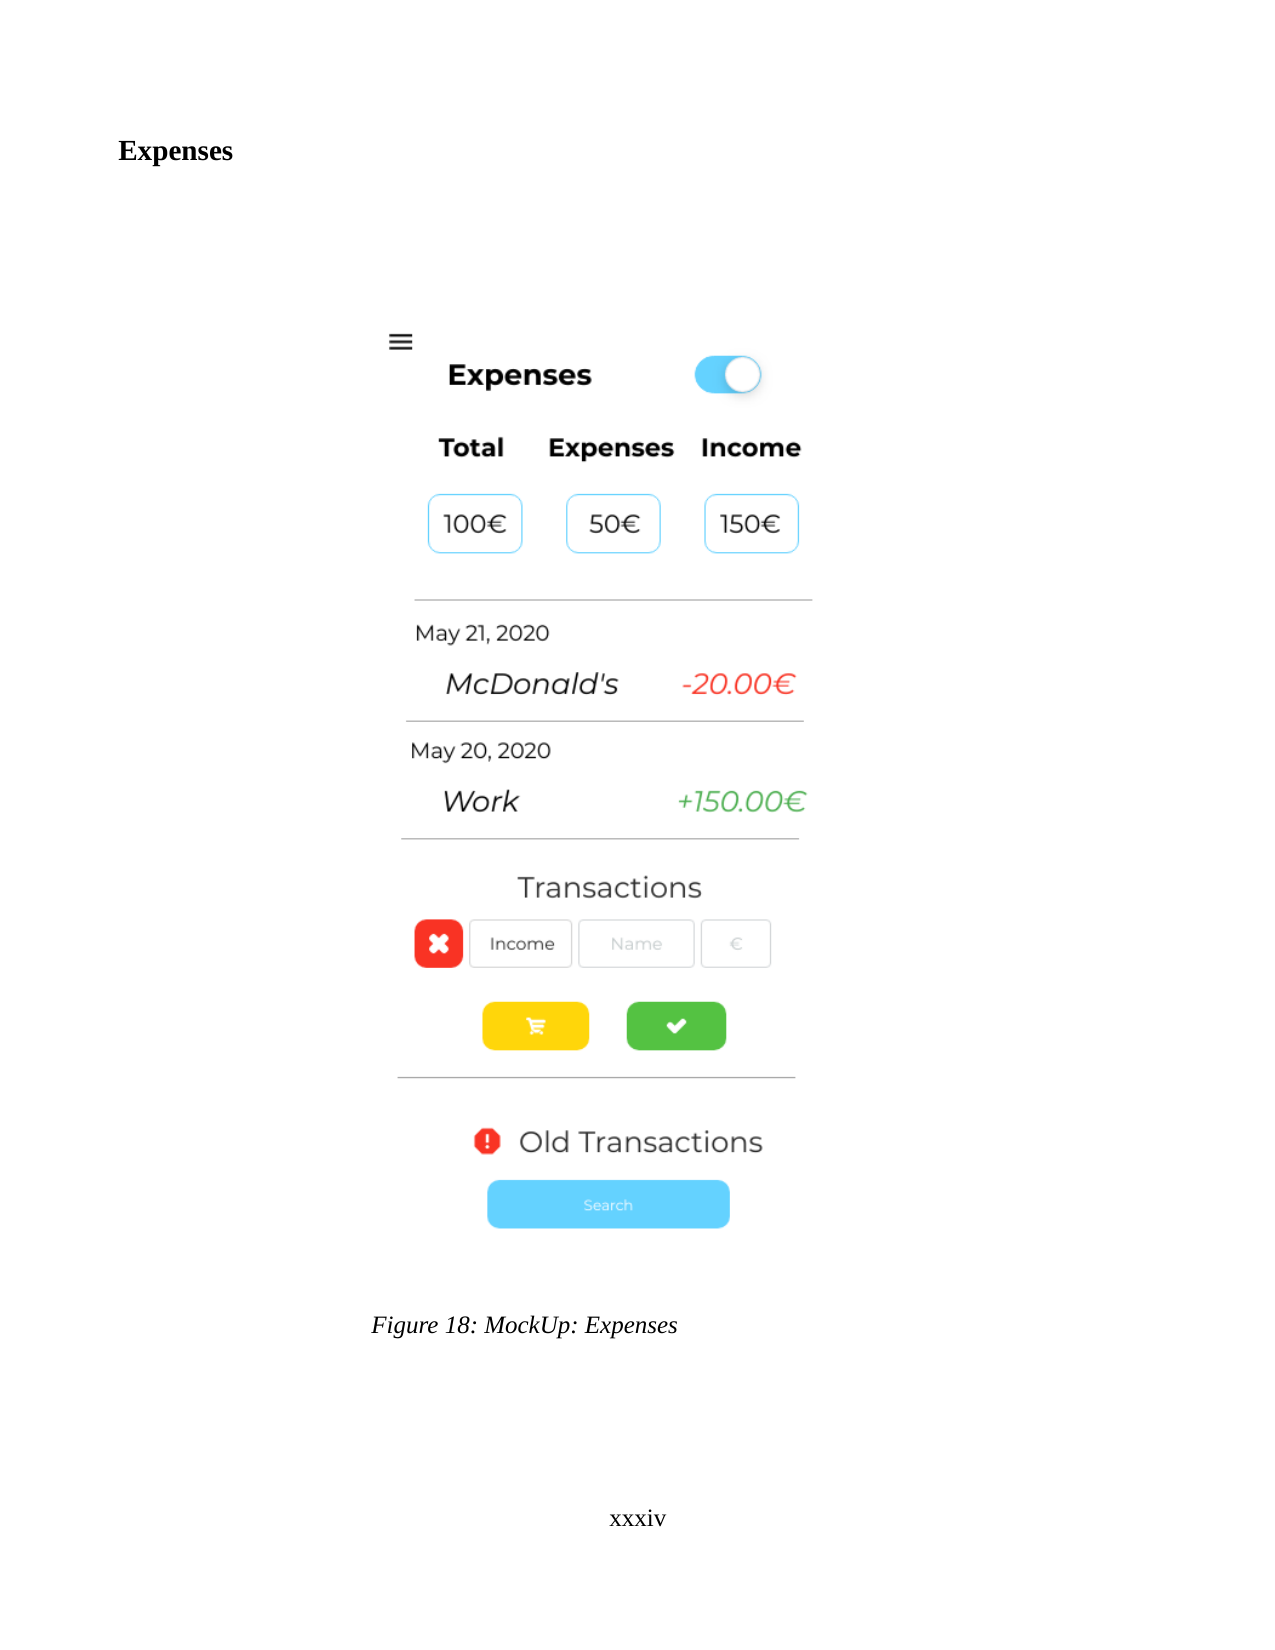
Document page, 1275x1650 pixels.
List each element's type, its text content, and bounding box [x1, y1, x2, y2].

picture [371, 288, 844, 1311]
subtitle [371, 276, 843, 288]
text Figure 18: MockUp: Expenses [371, 1311, 843, 1339]
subtitle Expenses [118, 133, 1157, 166]
